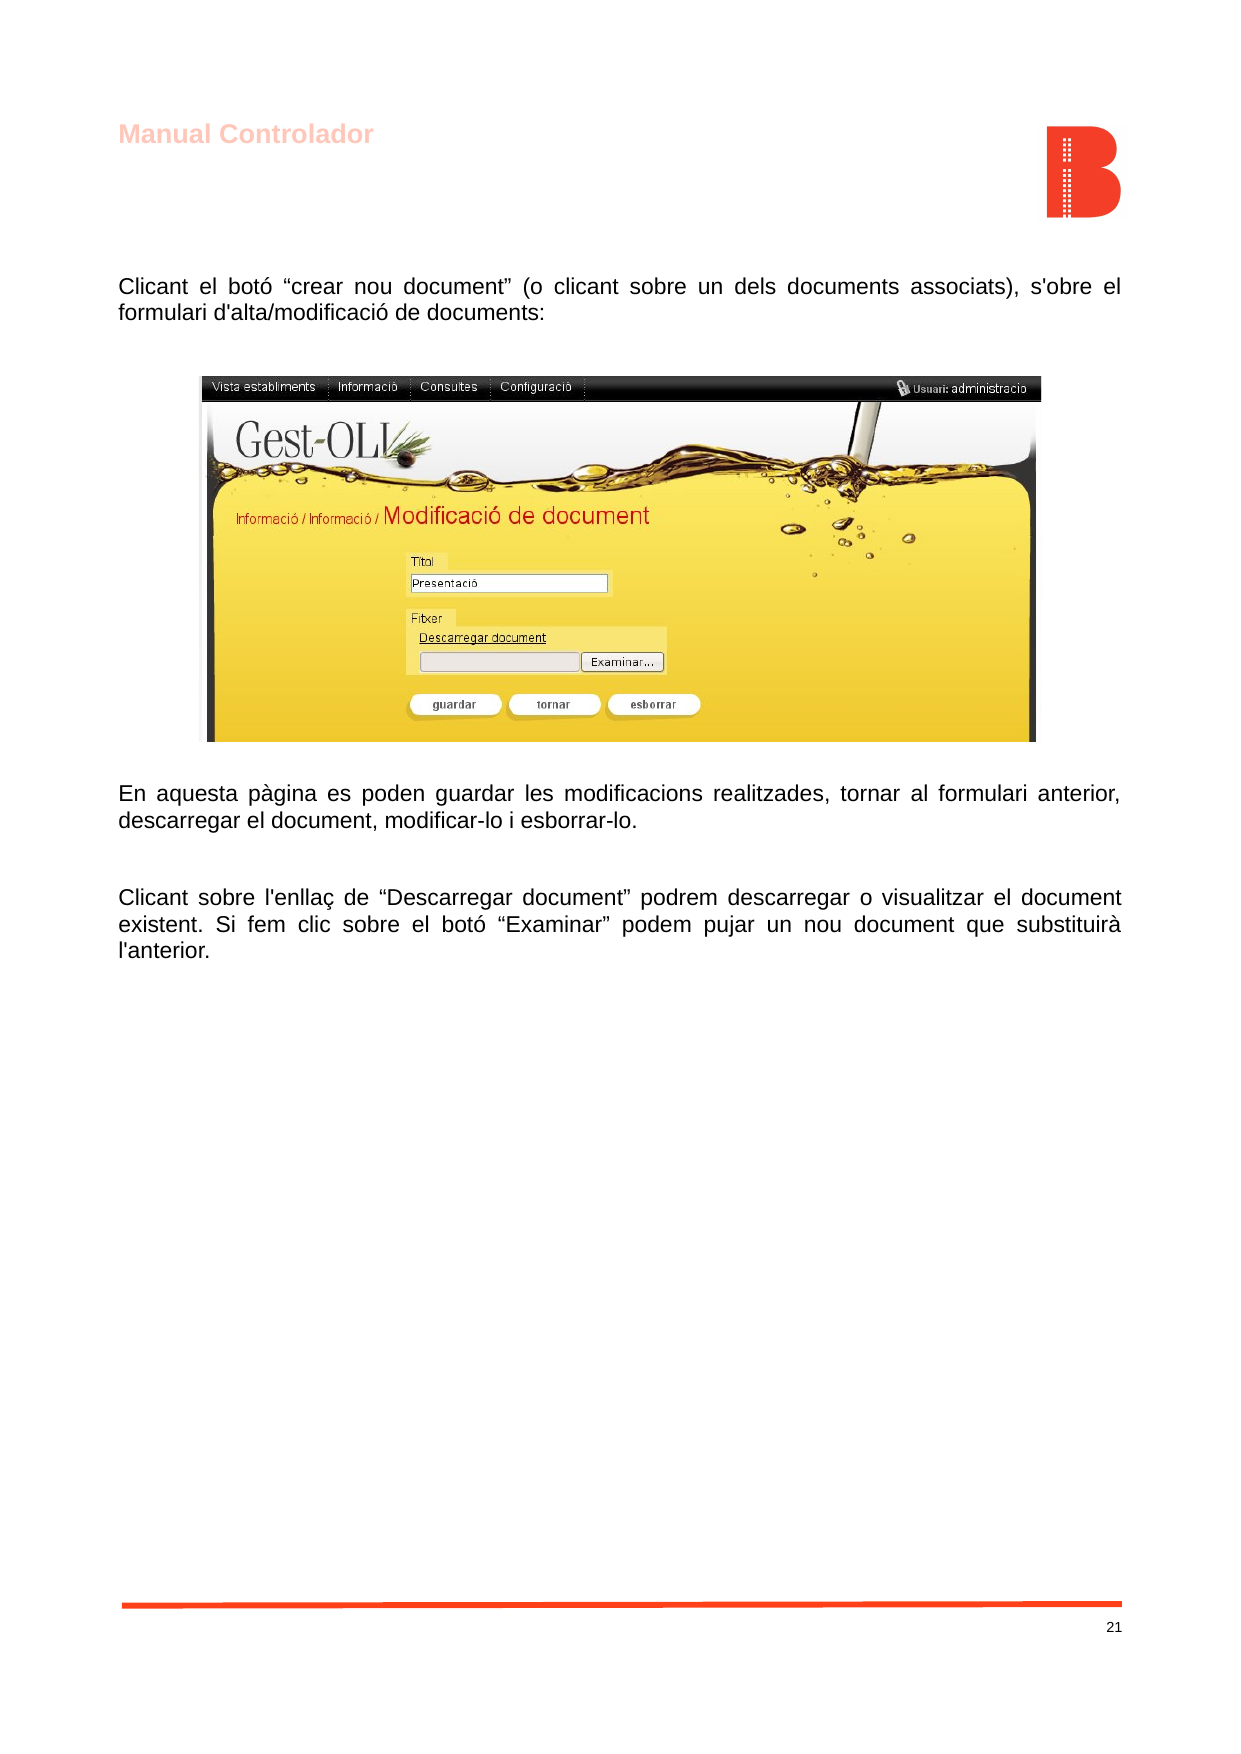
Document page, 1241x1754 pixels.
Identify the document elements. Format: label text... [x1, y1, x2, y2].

text Clicant el botó “crear nou document” (o clicant sobre un dels documents associats), s'obre el formulari d'alta/modificació de documents: [118, 273, 1122, 325]
picture [1036, 124, 1130, 221]
picture [198, 376, 1042, 742]
text Clicant sobre l'enllaç de “Descarregar document” podrem descarregar o visualitzar el document existent. Si fem clic sobre el botó “Examinar” podem pujar un nou document que substituirà l'anterior. [118, 884, 1122, 963]
text En aquesta pàgina es poden guardar les modificacions realitzades, tornar al formulari anterior, descarregar el document, modificar-lo i esborrar-lo. [118, 780, 1122, 833]
